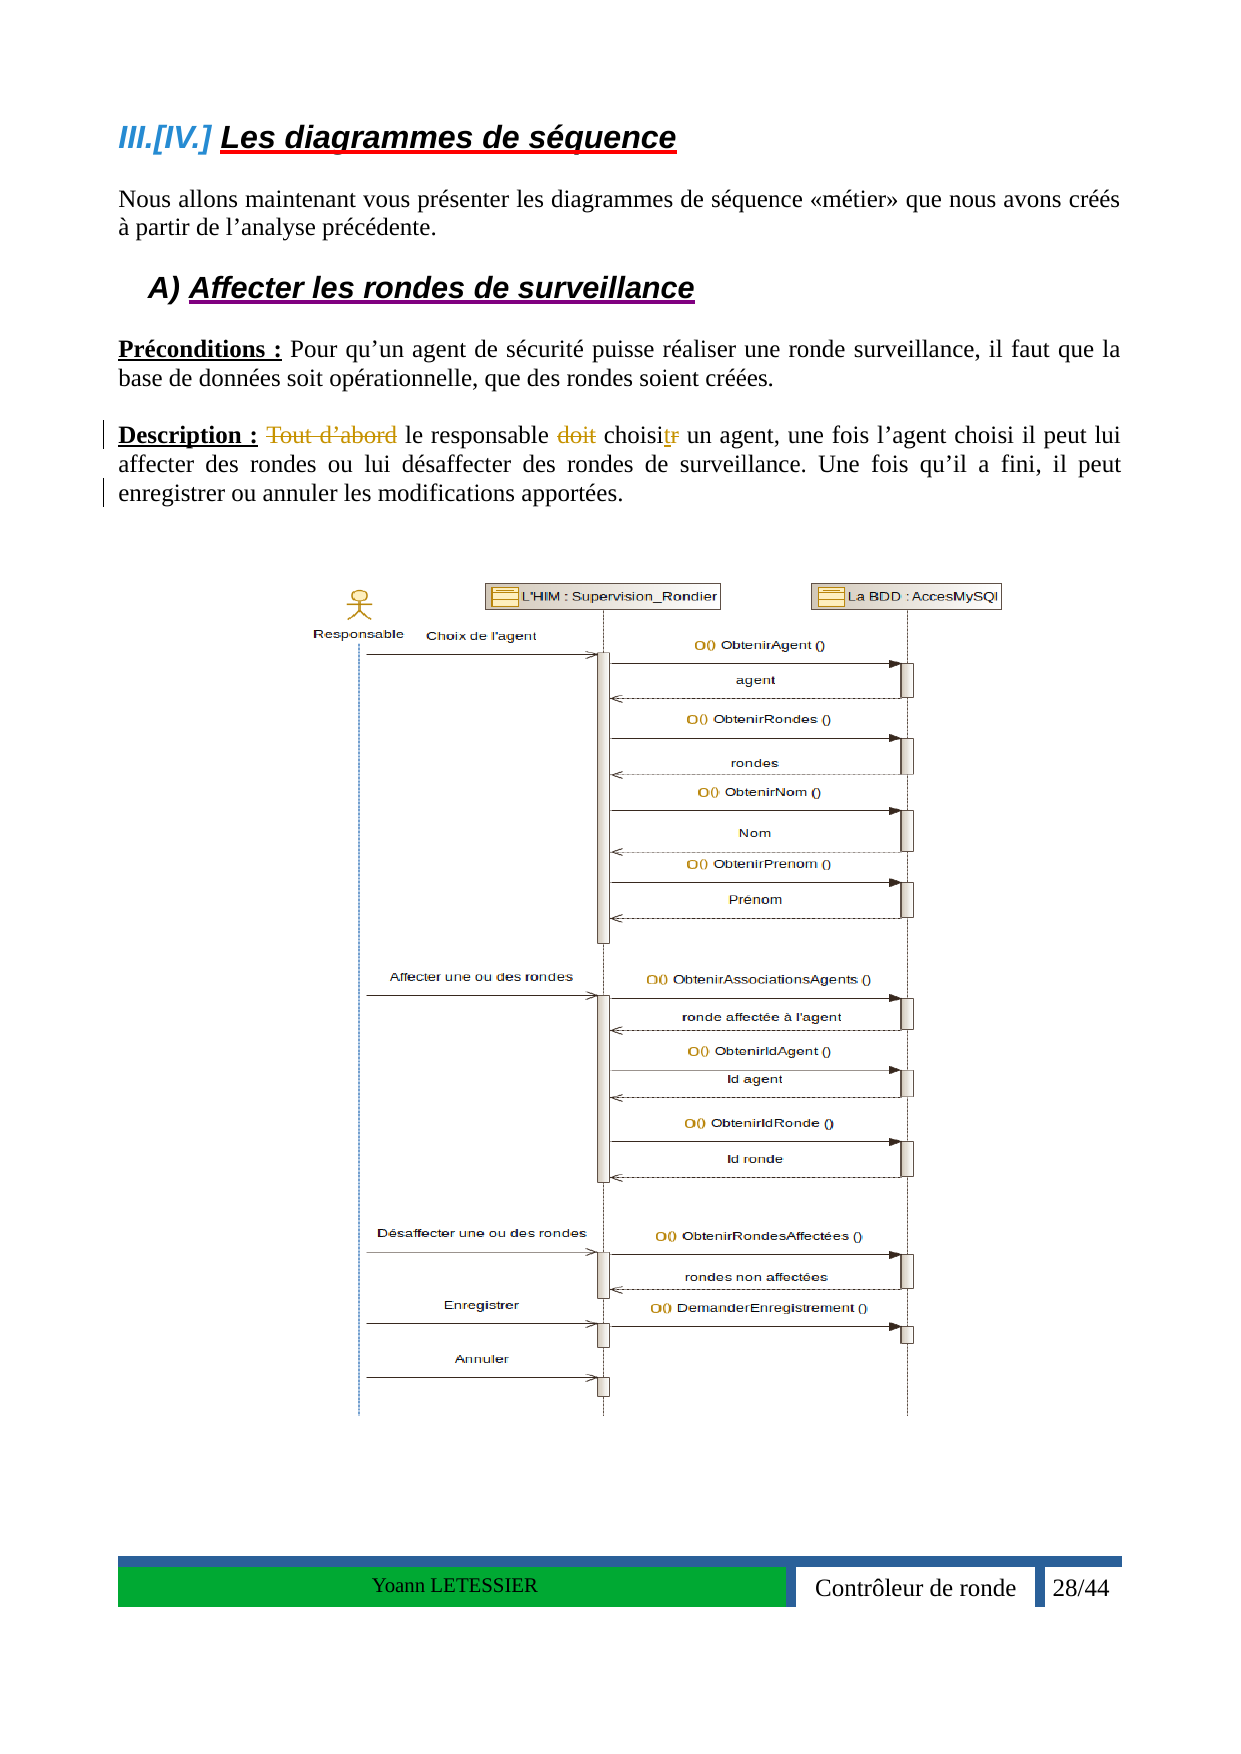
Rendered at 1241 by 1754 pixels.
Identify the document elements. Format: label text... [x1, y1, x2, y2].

subtitle Les diagrammes de séquence [118, 118, 1122, 155]
subtitle Affecter les rondes de surveillance [118, 270, 1122, 305]
text Nous allons maintenant vous présenter les diagrammes de séquence «métier» que nous avons créés à partir de l’analyse précédente. [118, 184, 1122, 241]
text Description : le responsable choisit un agent, une fois l’agent choisi il peut lui affecter des rondes ou lui désaffecter des rondes de surveillance. Une fois qu’il a fini, il peut enregistrer ou annuler les modifications apportées. [118, 420, 1122, 507]
picture [222, 574, 1015, 1416]
text Préconditions : Pour qu’un agent de sécurité puisse réaliser une ronde surveillance, il faut que la base de données soit opérationnelle, que des rondes soient créées. [118, 334, 1122, 392]
